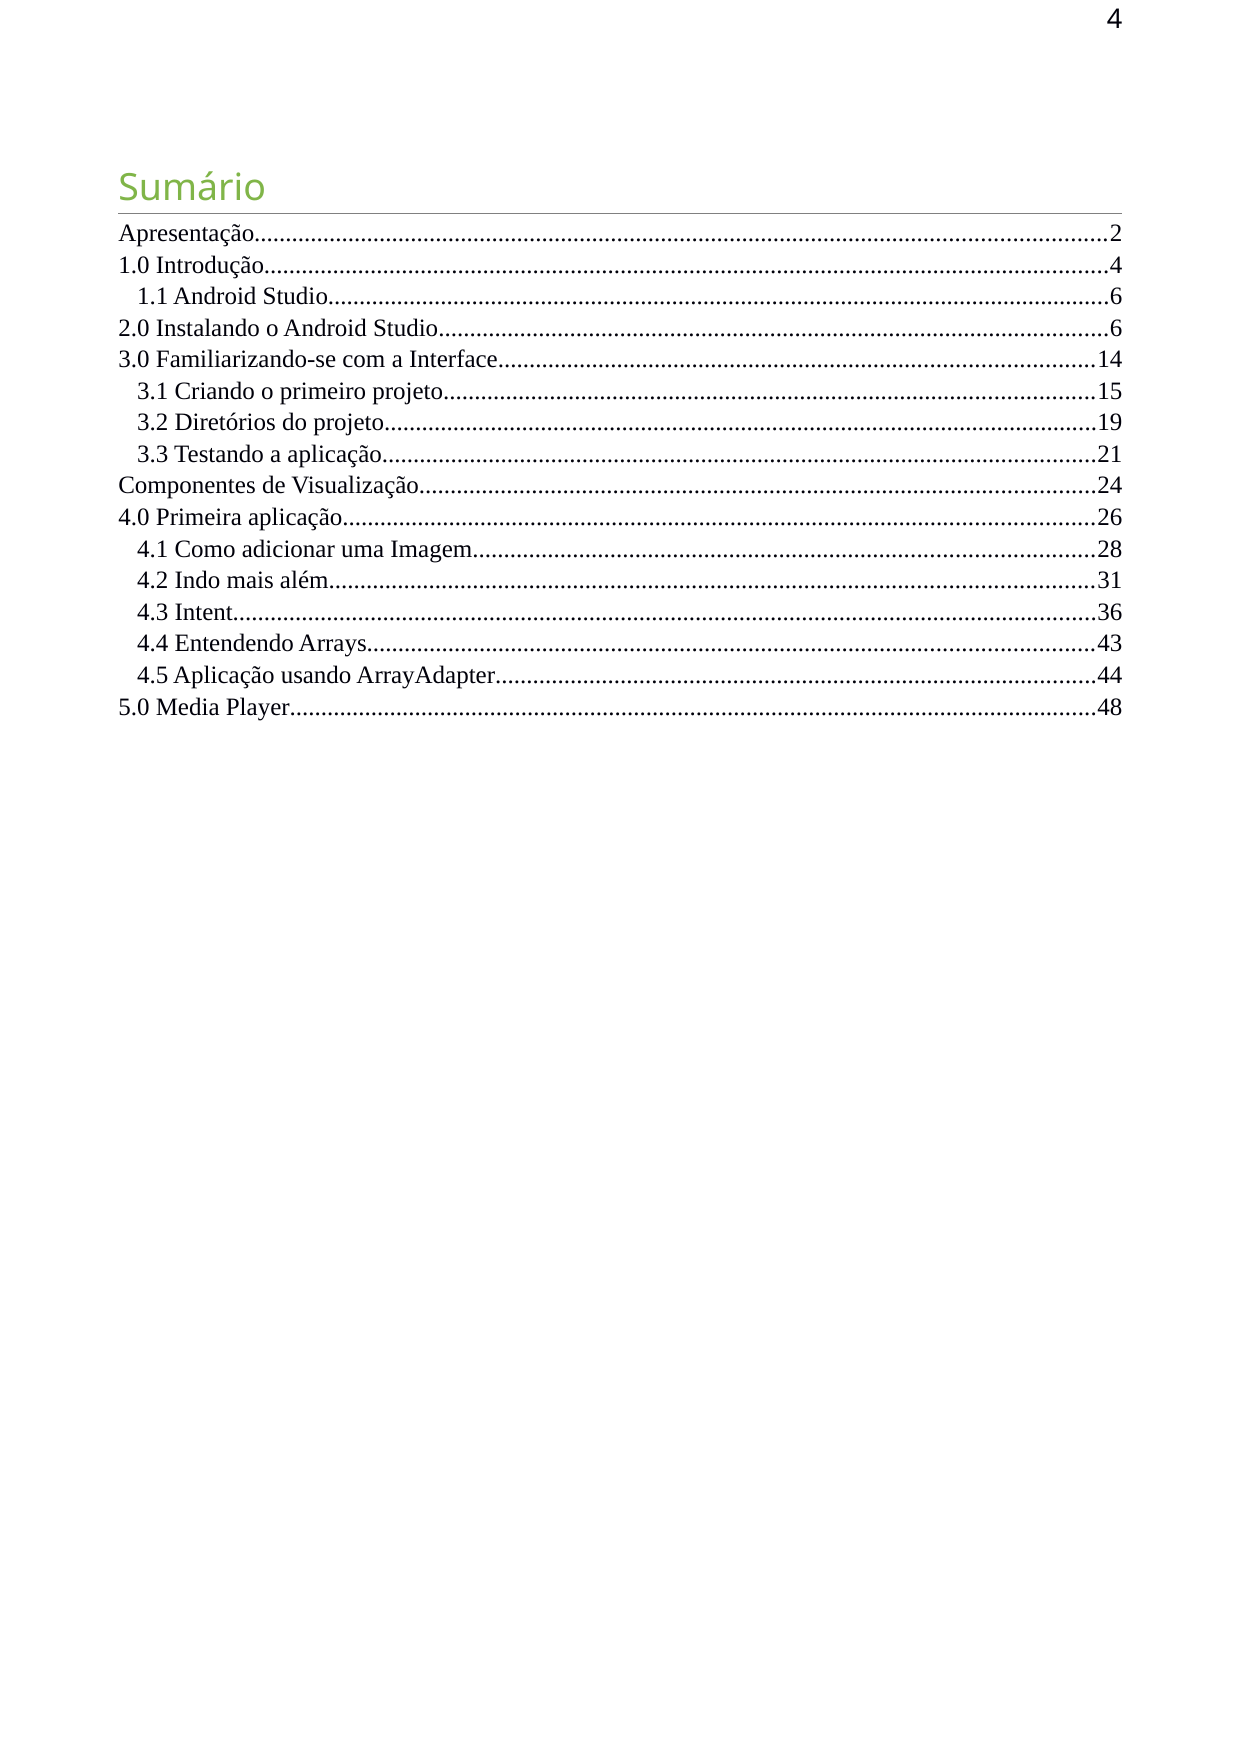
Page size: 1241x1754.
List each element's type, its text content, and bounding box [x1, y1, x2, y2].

text Apresentação 2 [118, 218, 1122, 247]
text 3.1 Criando o primeiro projeto 15 [118, 376, 1122, 405]
text 3.2 Diretórios do projeto 19 [118, 407, 1122, 436]
text 5.0 Media Player 48 [118, 692, 1122, 720]
text 4.2 Indo mais além 31 [118, 565, 1122, 594]
text 1.0 Introdução 4 [118, 250, 1122, 278]
text 4.0 Primeira aplicação 26 [118, 502, 1122, 531]
text Componentes de Visualização 24 [118, 471, 1122, 499]
text 4.3 Intent 36 [118, 597, 1122, 626]
subtitle Sumário [118, 160, 1122, 213]
text 3.3 Testando a aplicação 21 [118, 439, 1122, 468]
text 4.5 Aplicação usando ArrayAdapter 44 [118, 660, 1122, 689]
text 3.0 Familiarizando-se com a Interface 14 [118, 344, 1122, 373]
text 4.4 Entendendo Arrays 43 [118, 628, 1122, 657]
text 1.1 Android Studio 6 [118, 281, 1122, 310]
text 2.0 Instalando o Android Studio 6 [118, 313, 1122, 342]
text 4.1 Como adicionar uma Imagem 28 [118, 534, 1122, 562]
